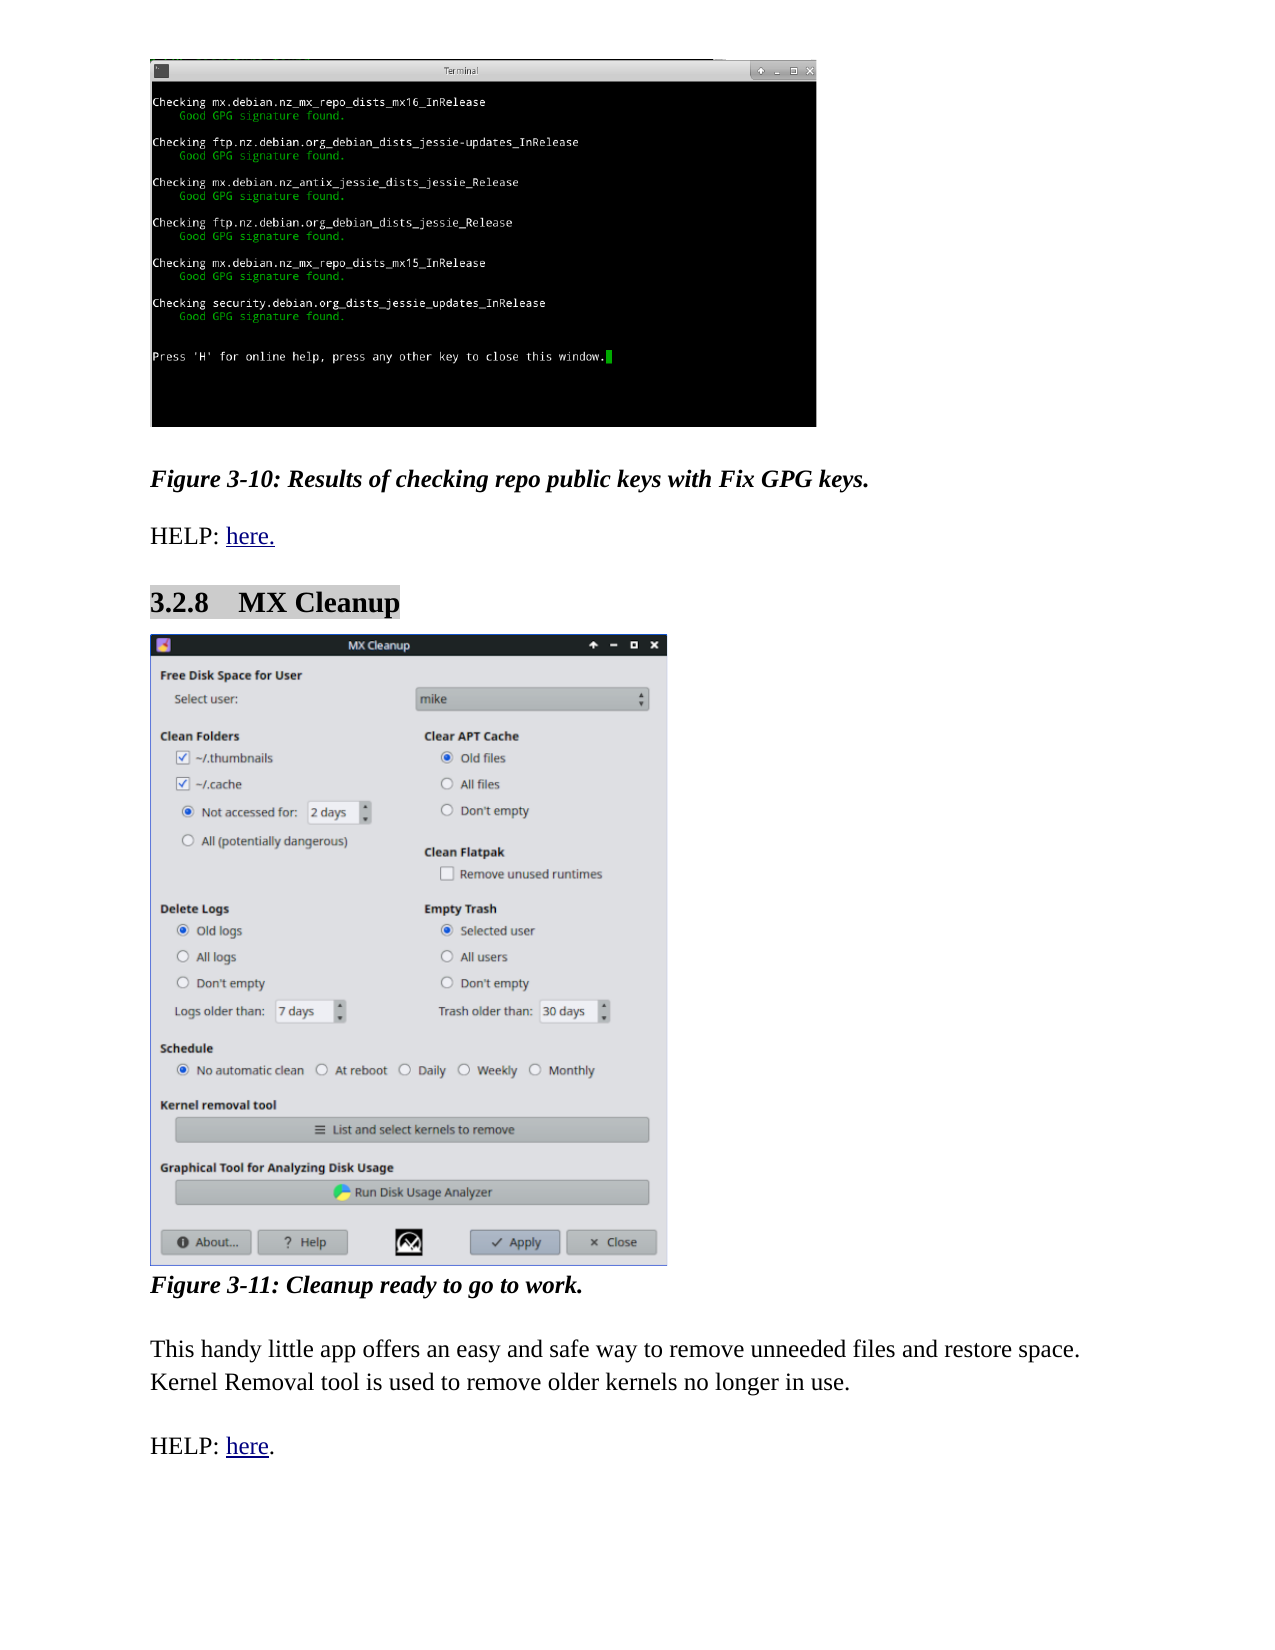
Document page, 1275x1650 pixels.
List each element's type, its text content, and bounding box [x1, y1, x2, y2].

text This handy little app offers an easy and safe way to remove unneeded files and restore space. Kernel Removal tool is used to remove older kernels no longer in use. [150, 1334, 1125, 1396]
text Figure 3-10: Results of checking repo public keys with Fix GPG keys. [150, 464, 1110, 493]
text Figure 3-11: Cleanup ready to go to work. [150, 650, 1125, 1298]
text HELP: here. [150, 521, 1125, 550]
subtitle 3.2.8 MX Cleanup [194, 585, 209, 619]
text HELP: here. [150, 1431, 1125, 1460]
picture [150, 59, 817, 427]
picture [150, 634, 668, 1266]
subtitle 3.2.8 MX Cleanup [400, 585, 1125, 619]
